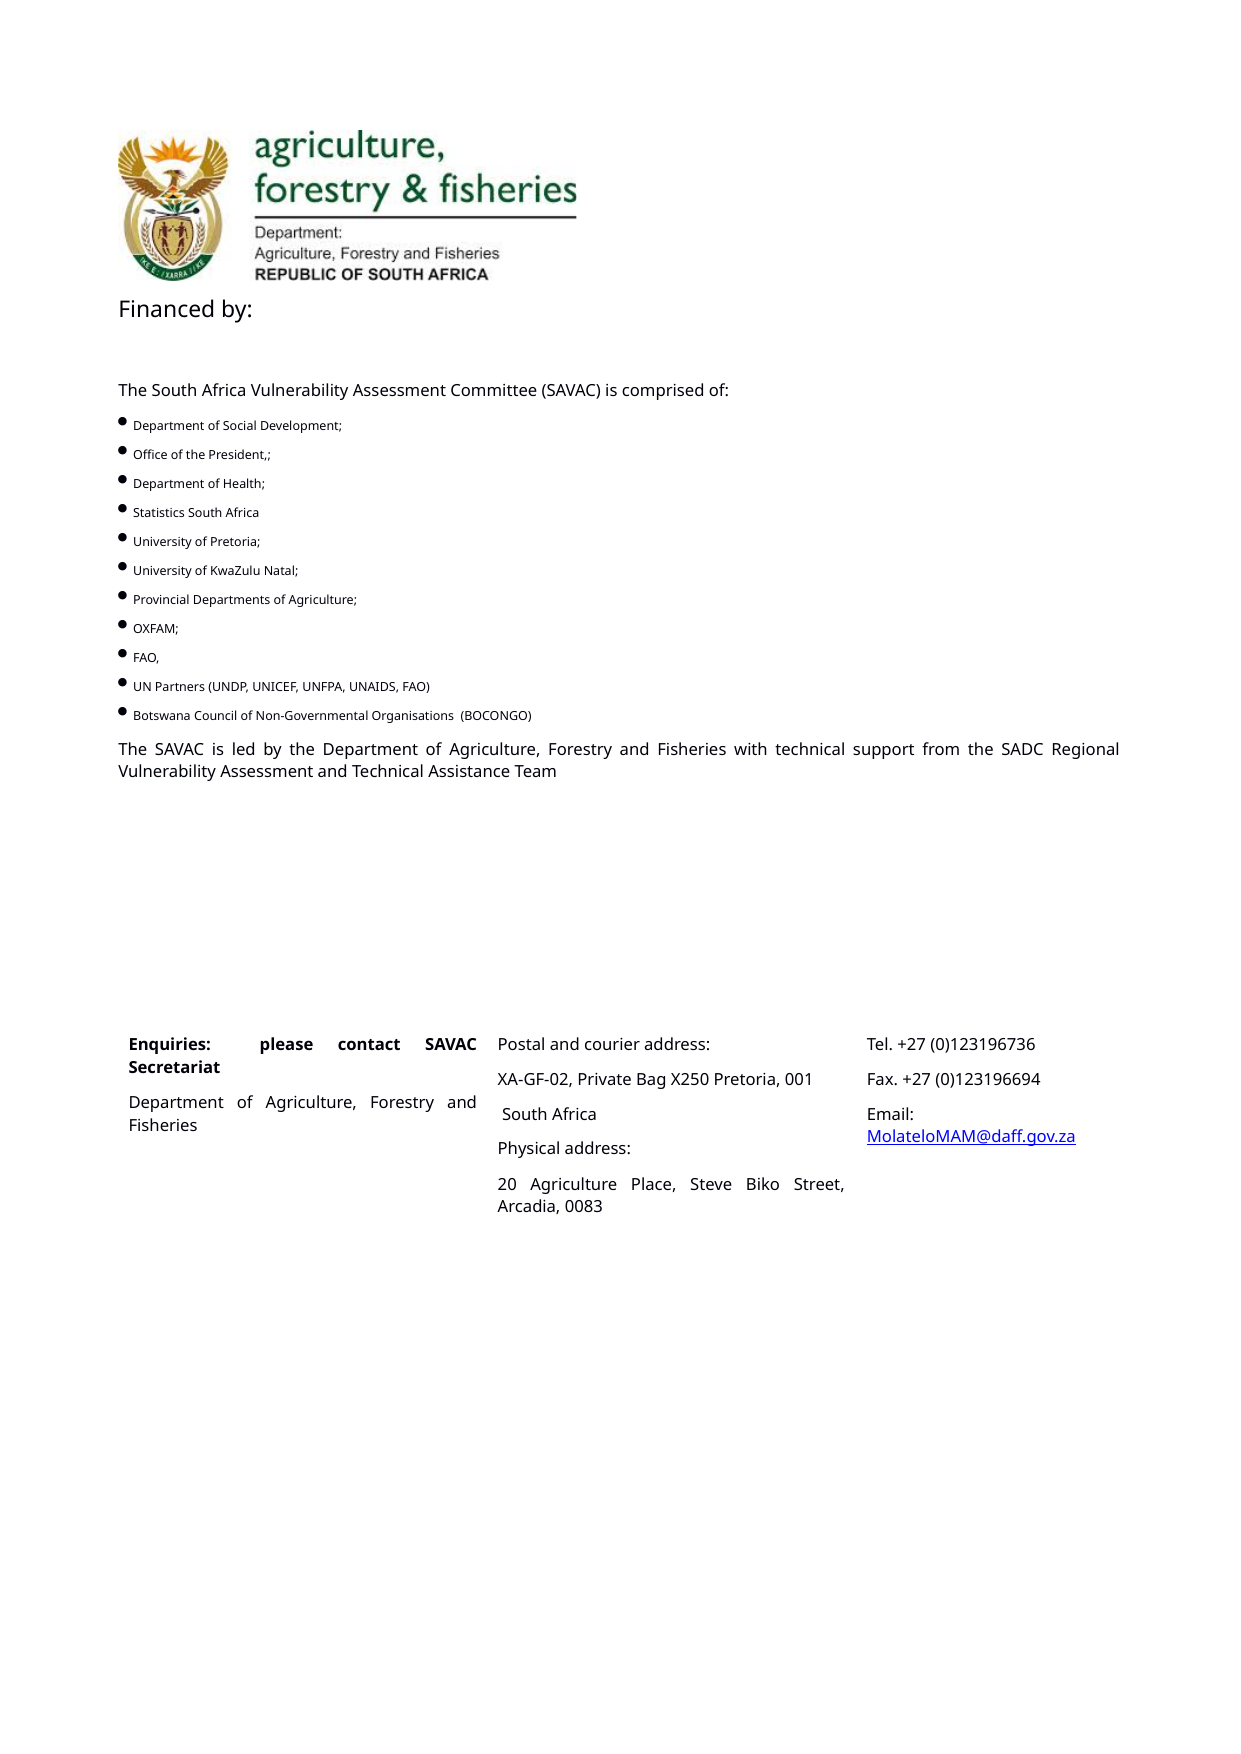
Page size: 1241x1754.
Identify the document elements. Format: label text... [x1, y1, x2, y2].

list Provincial Departments of Agriculture; [118, 587, 1122, 610]
list Statistics South Africa [118, 500, 1122, 523]
list University of KwaZulu Natal; [118, 558, 1122, 581]
list Office of the President,; [118, 442, 1122, 465]
picture [118, 130, 577, 281]
table_header Tel. +27 (0)123196736 Fax. +27 (0)123196694 Email: MolateloMAM@daff.gov.za [856, 1010, 1122, 1240]
list Botswana Council of Non-Governmental Organisations (BOCONGO) [118, 703, 1122, 726]
table_header Postal and courier address: XA-GF-02, Private Bag X250 Pretoria, 001 South Africa Physical address: 20 Agriculture Place, Steve Biko Street, Arcadia, 0083 [487, 1010, 856, 1240]
list University of Pretoria; [118, 529, 1122, 552]
text The SAVAC is led by the Department of Agriculture, Forestry and Fisheries with technical support from the SADC Regional Vulnerability Assessment and Technical Assistance Team [118, 737, 1122, 783]
list UN Partners (UNDP, UNICEF, UNFPA, UNAIDS, FAO) [118, 674, 1122, 697]
list FAO, [118, 645, 1122, 668]
list Department of Health; [118, 471, 1122, 494]
text The South Africa Vulnerability Assessment Committee (SAVAC) is comprised of: [118, 379, 1122, 402]
list OXFAM; [118, 616, 1122, 639]
table_header Enquiries: please contact SAVAC Secretariat Department of Agriculture, Forestry and Fisheries [118, 1010, 487, 1240]
text Financed by: [118, 293, 1122, 324]
list Department of Social Development; [118, 413, 1122, 436]
